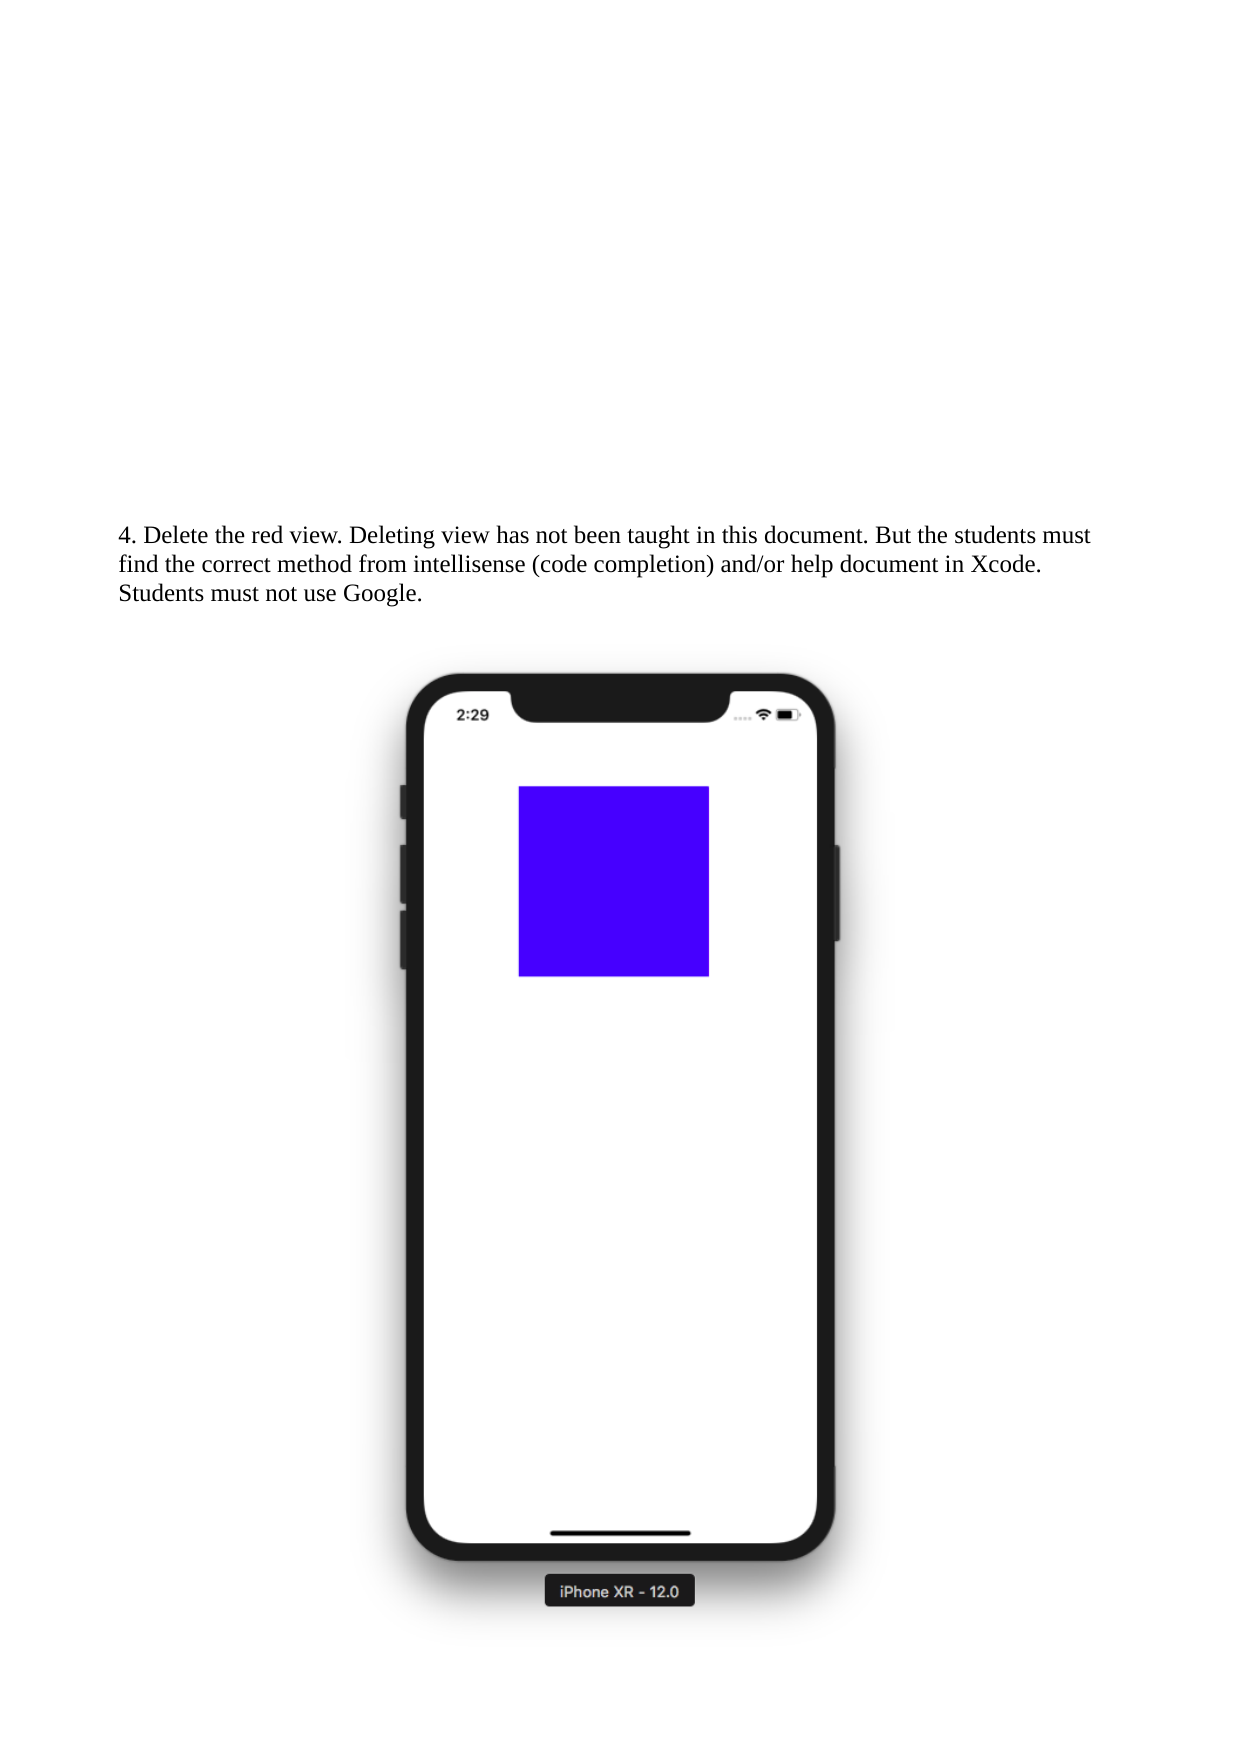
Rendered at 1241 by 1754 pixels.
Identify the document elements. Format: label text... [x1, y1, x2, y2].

text 4. Delete the red view. Deleting view has not been taught in this document. But the students must find the correct method from intellisense (code completion) and/or help document in Xcode. Students must not use Google. [118, 521, 1122, 607]
picture [330, 635, 911, 1656]
